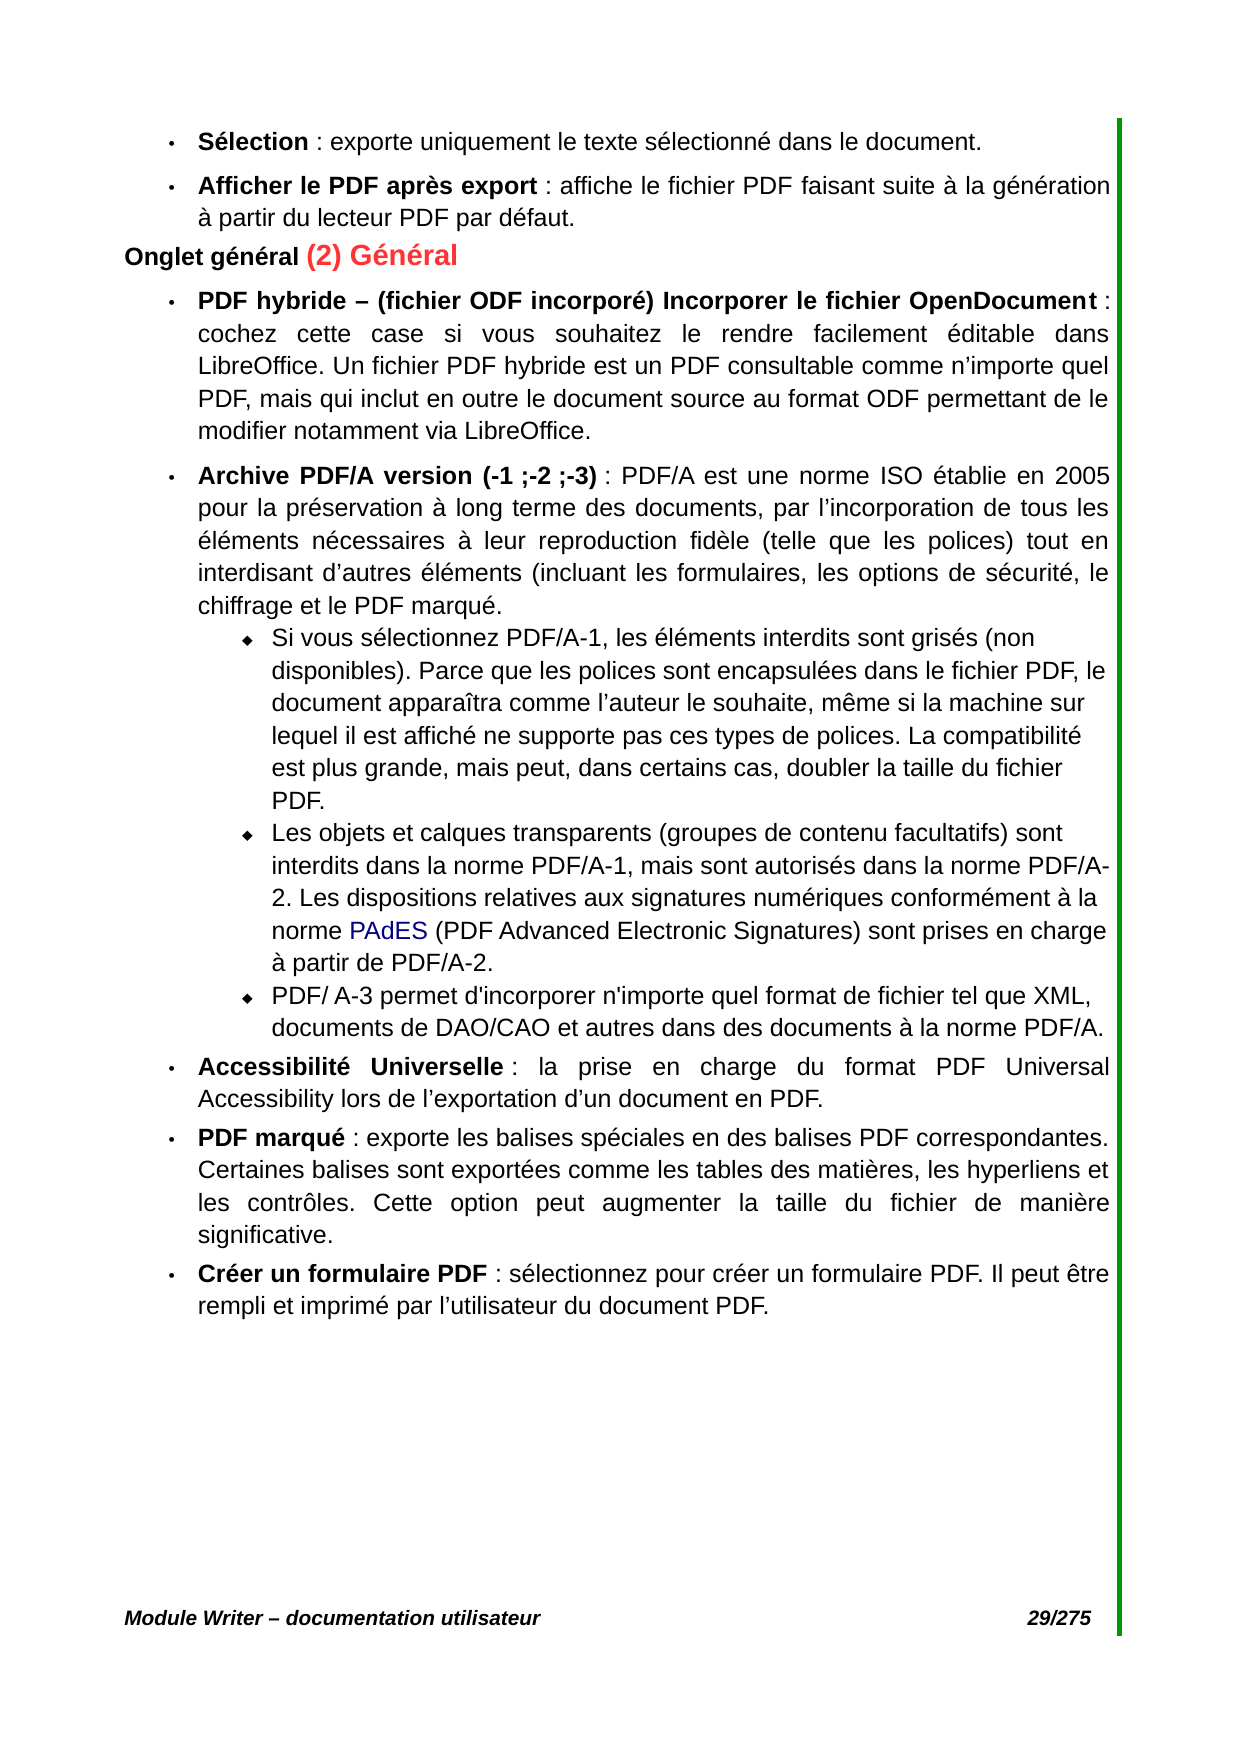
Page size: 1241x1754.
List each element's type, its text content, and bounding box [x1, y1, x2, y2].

list Sélection : exporte uniquement le texte sélectionné dans le document. [168, 124, 1111, 157]
list PDF/ A-3 permet d'incorporer n'importe quel format de fichier tel que XML, documents de DAO/CAO et autres dans des documents à la norme PDF/A. [242, 978, 1111, 1043]
list PDF hybride – (fichier ODF incorporé) Incorporer le fichier OpenDocument : cochez cette case si vous souhaitez le rendre facilement éditable dans LibreOffice. Un fichier PDF hybride est un PDF consultable comme n’importe quel PDF, mais qui inclut en outre le document source au format ODF permettant de le modifier notamment via LibreOffice. [168, 284, 1111, 446]
list Les objets et calques transparents (groupes de contenu facultatifs) sont interdits dans la norme PDF/A-1, mais sont autorisés dans la norme PDF/A-2. Les dispositions relatives aux signatures numériques conformément à la norme PAdES (PDF Advanced Electronic Signatures) sont prises en charge à partir de PDF/A-2. [242, 816, 1111, 978]
list Accessibilité Universelle : la prise en charge du format PDF Universal Accessibility lors de l’exportation d’un document en PDF. [168, 1049, 1111, 1114]
list Si vous sélectionnez PDF/A-1, les éléments interdits sont grisés (non disponibles). Parce que les polices sont encapsulées dans le fichier PDF, le document apparaîtra comme l’auteur le souhaite, même si la machine sur lequel il est affiché ne supporte pas ces types de polices. La compatibilité est plus grande, mais peut, dans certains cas, doubler la taille du fichier PDF. [242, 621, 1111, 816]
list Archive PDF/A version (-1 ;-2 ;-3) : PDF/A est une norme ISO établie en 2005 pour la préservation à long terme des documents, par l’incorporation de tous les éléments nécessaires à leur reproduction fidèle (telle que les polices) tout en interdisant d’autres éléments (incluant les formulaires, les options de sécurité, le chiffrage et le PDF marqué. [168, 458, 1111, 621]
list Afficher le PDF après export : affiche le fichier PDF faisant suite à la génération à partir du lecteur PDF par défaut. [168, 168, 1111, 233]
text Onglet général (2) Général [124, 239, 1111, 272]
list PDF marqué : exporte les balises spéciales en des balises PDF correspondantes. Certaines balises sont exportées comme les tables des matières, les hyperliens et les contrôles. Cette option peut augmenter la taille du fichier de manière significative. [168, 1120, 1111, 1250]
list Créer un formulaire PDF : sélectionnez pour créer un formulaire PDF. Il peut être rempli et imprimé par l’utilisateur du document PDF. [168, 1256, 1111, 1321]
